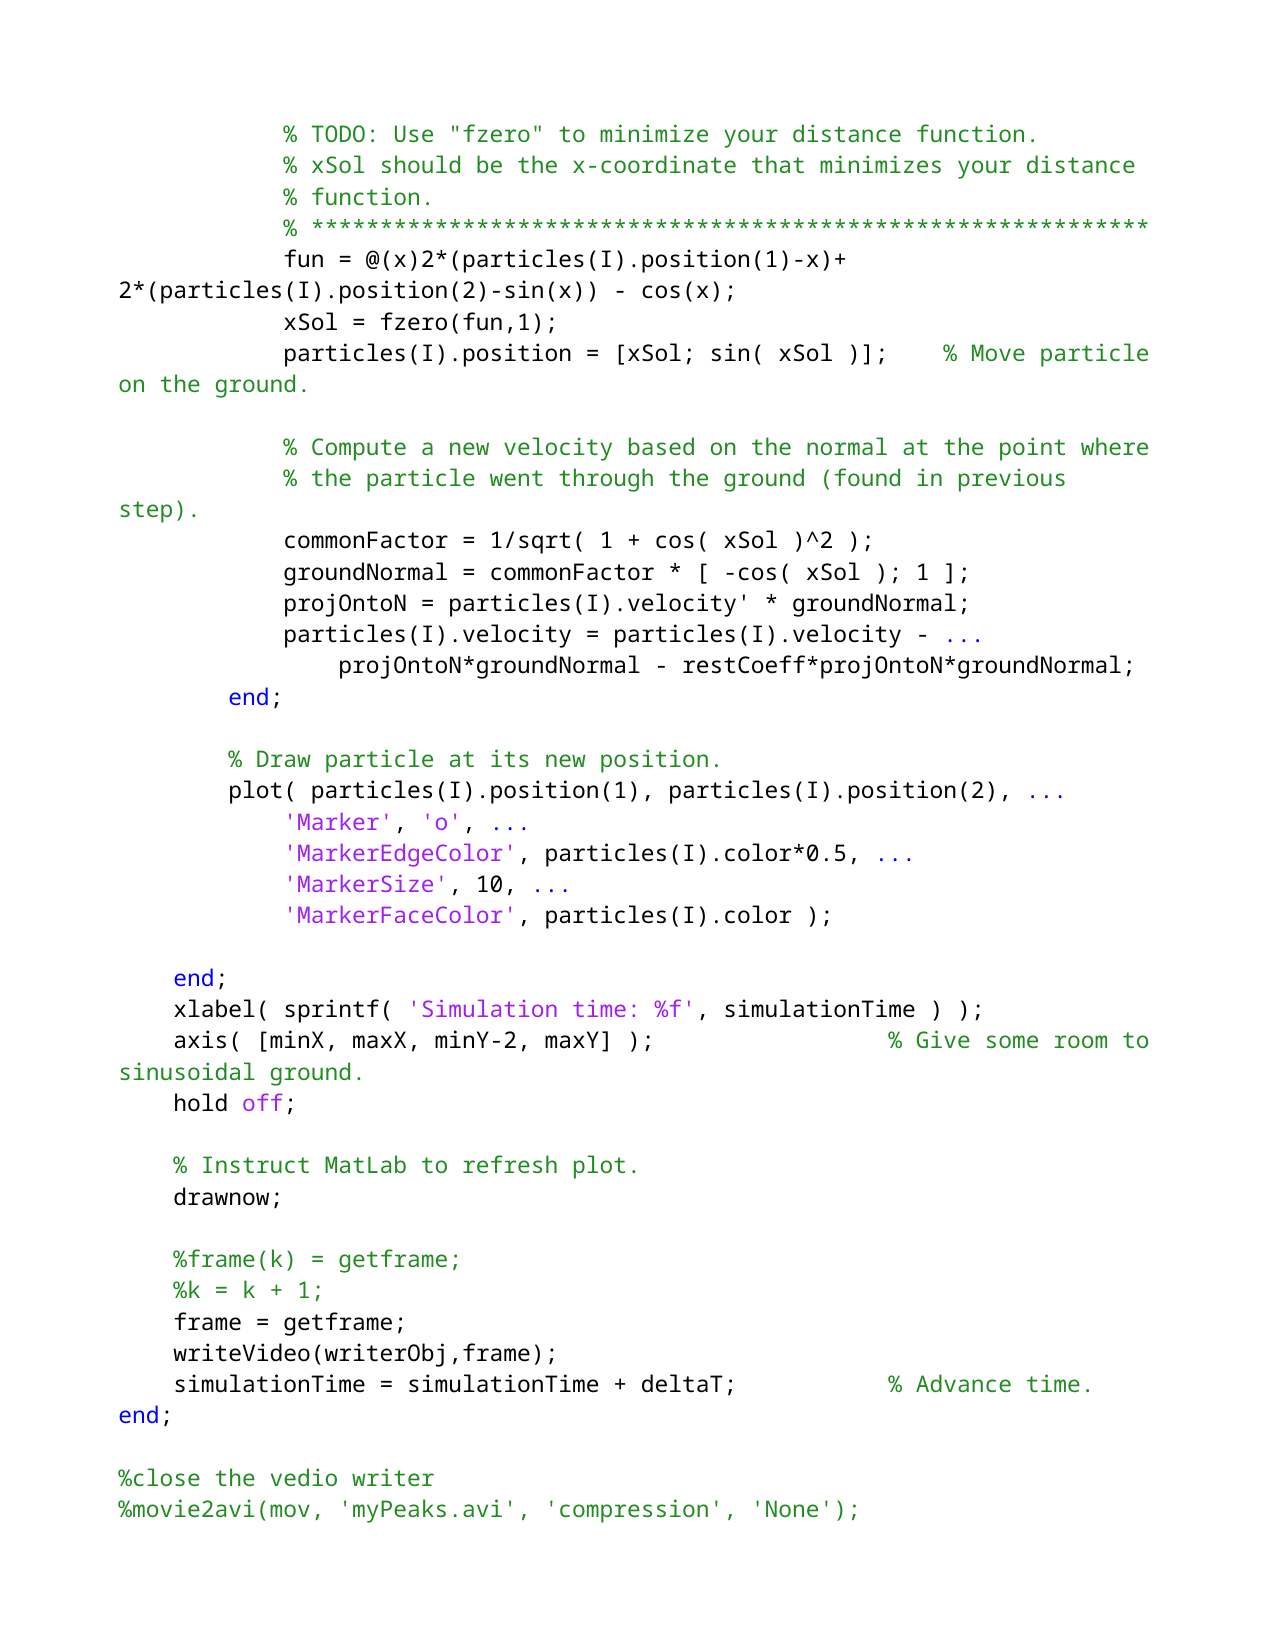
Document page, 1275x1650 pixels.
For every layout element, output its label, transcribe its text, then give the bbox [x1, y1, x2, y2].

text commonFactor = 1/sqrt( 1 + cos( xSol )^2 ); [118, 524, 1157, 556]
text %movie2avi(mov, 'myPeaks.avi', 'compression', 'None'); [118, 1493, 1157, 1524]
text end; [118, 962, 1157, 993]
text 'MarkerSize', 10, ... [118, 868, 1157, 899]
text plot( particles(I).position(1), particles(I).position(2), ... [118, 774, 1157, 806]
text end; [118, 681, 1157, 712]
text % Compute a new velocity based on the normal at the point where [118, 431, 1157, 462]
text %k = k + 1; [118, 1274, 1157, 1306]
text 'MarkerFaceColor', particles(I).color ); [118, 899, 1157, 931]
text drawnow; [118, 1181, 1157, 1212]
text % xSol should be the x-coordinate that minimizes your distance [118, 149, 1157, 181]
text % the particle went through the ground (found in previous step). [118, 462, 1157, 524]
text axis( [minX, maxX, minY-2, maxY] ); % Give some room to sinusoidal ground. [118, 1024, 1157, 1087]
text xSol = fzero(fun,1); [118, 306, 1157, 337]
text % Draw particle at its new position. [118, 743, 1157, 774]
text groundNormal = commonFactor * [ -cos( xSol ); 1 ]; [118, 556, 1157, 587]
text end; [118, 1399, 1157, 1431]
text hold off; [118, 1087, 1157, 1118]
text 'MarkerEdgeColor', particles(I).color*0.5, ... [118, 837, 1157, 868]
text xlabel( sprintf( 'Simulation time: %f', simulationTime ) ); [118, 993, 1157, 1024]
text fun = @(x)2*(particles(I).position(1)-x)+ 2*(particles(I).position(2)-sin(x)) - cos(x); [118, 243, 1157, 306]
text %frame(k) = getframe; [118, 1243, 1157, 1274]
text projOntoN = particles(I).velocity' * groundNormal; [118, 587, 1157, 618]
text writeVideo(writerObj,frame); [118, 1337, 1157, 1368]
text particles(I).velocity = particles(I).velocity - ... [118, 618, 1157, 649]
text % function. [118, 181, 1157, 212]
text frame = getframe; [118, 1306, 1157, 1337]
text % TODO: Use "fzero" to minimize your distance function. [118, 118, 1157, 149]
text projOntoN*groundNormal - restCoeff*projOntoN*groundNormal; [118, 649, 1157, 681]
text %close the vedio writer [118, 1462, 1157, 1493]
text % ************************************************************* [118, 212, 1157, 243]
text % Instruct MatLab to refresh plot. [118, 1149, 1157, 1181]
text particles(I).position = [xSol; sin( xSol )]; % Move particle on the ground. [118, 337, 1157, 399]
text 'Marker', 'o', ... [118, 806, 1157, 837]
text simulationTime = simulationTime + deltaT; % Advance time. [118, 1368, 1157, 1399]
